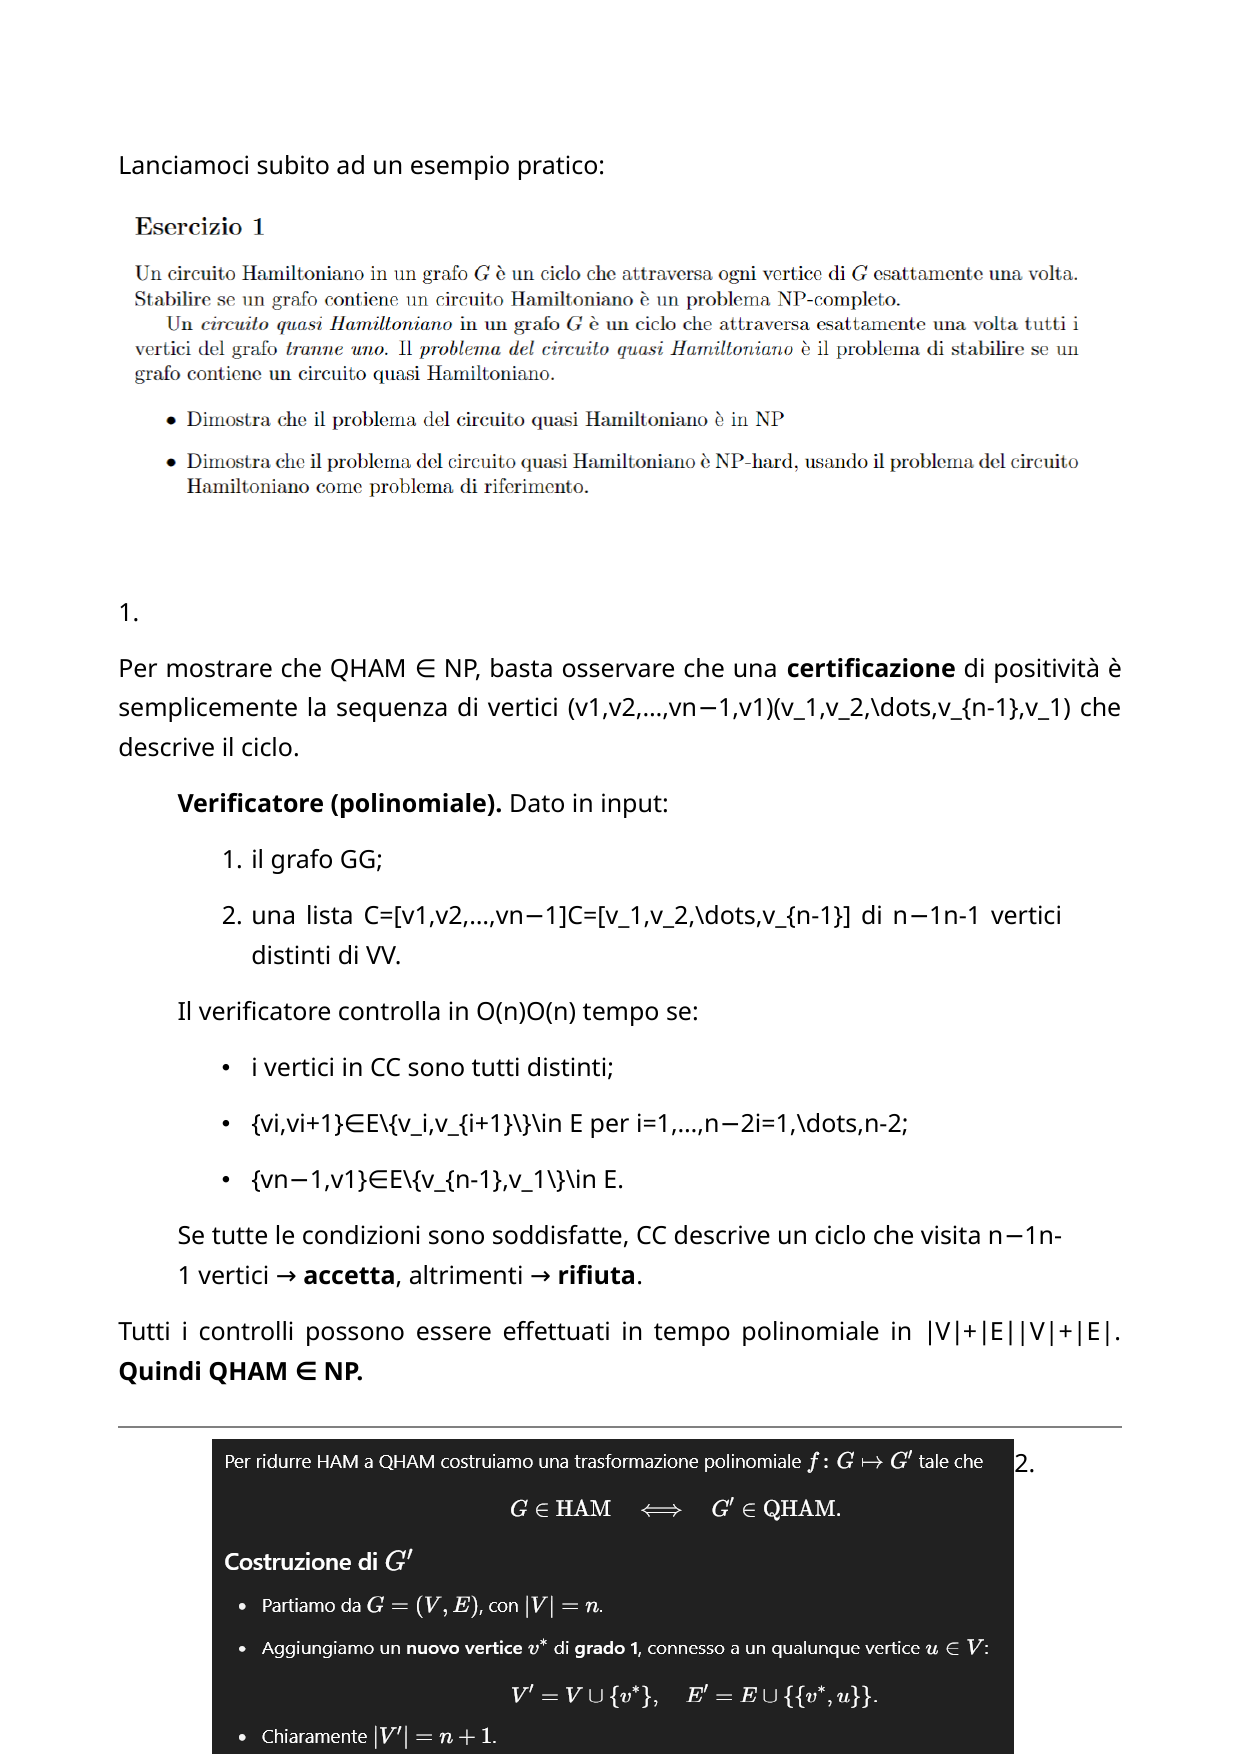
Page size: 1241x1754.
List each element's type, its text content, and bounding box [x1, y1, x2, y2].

text [118, 1446, 212, 1480]
list {vn−1,v1}∈E\{v_{n-1},v_1\}\in E. [222, 1162, 1063, 1196]
text Tutti i controlli possono essere effettuati in tempo polinomiale in ∣V∣+∣E∣|V|+|E|. Quindi QHAM ∈ NP. [118, 1314, 1122, 1387]
text 1. [118, 594, 1122, 628]
picture [212, 1439, 1014, 1754]
list {vi,vi+1}∈E\{v_i,v_{i+1}\}\in E per i=1,…,n−2i=1,\dots,n-2; [222, 1106, 1063, 1140]
list i vertici in CC sono tutti distinti; [222, 1049, 1063, 1084]
text 2. [1014, 1446, 1122, 1480]
text Se tutte le condizioni sono soddisfatte, CC descrive un ciclo che visita n−1n-1 vertici → accetta, altrimenti → rifiuta. [177, 1218, 1063, 1292]
list una lista C=[v1,v2,…,vn−1]C=[v_1,v_2,\dots,v_{n-1}] di n−1n-1 vertici distinti di VV. [222, 898, 1063, 971]
text Verificatore (polinomiale). Dato in input: [177, 786, 1063, 819]
text Lanciamoci subito ad un esempio pratico: [118, 148, 1122, 182]
text Per mostrare che QHAM ∈ NP, basta osservare che una certificazione di positività è semplicemente la sequenza di vertici (v1,v2,…,vn−1,v1)(v_1,v_2,\dots,v_{n-1},v_1) che descrive il ciclo. [118, 650, 1122, 763]
picture [118, 205, 1123, 511]
text Il verificatore controlla in O(n)O(n) tempo se: [177, 993, 1063, 1027]
list il grafo GG; [222, 842, 1063, 876]
